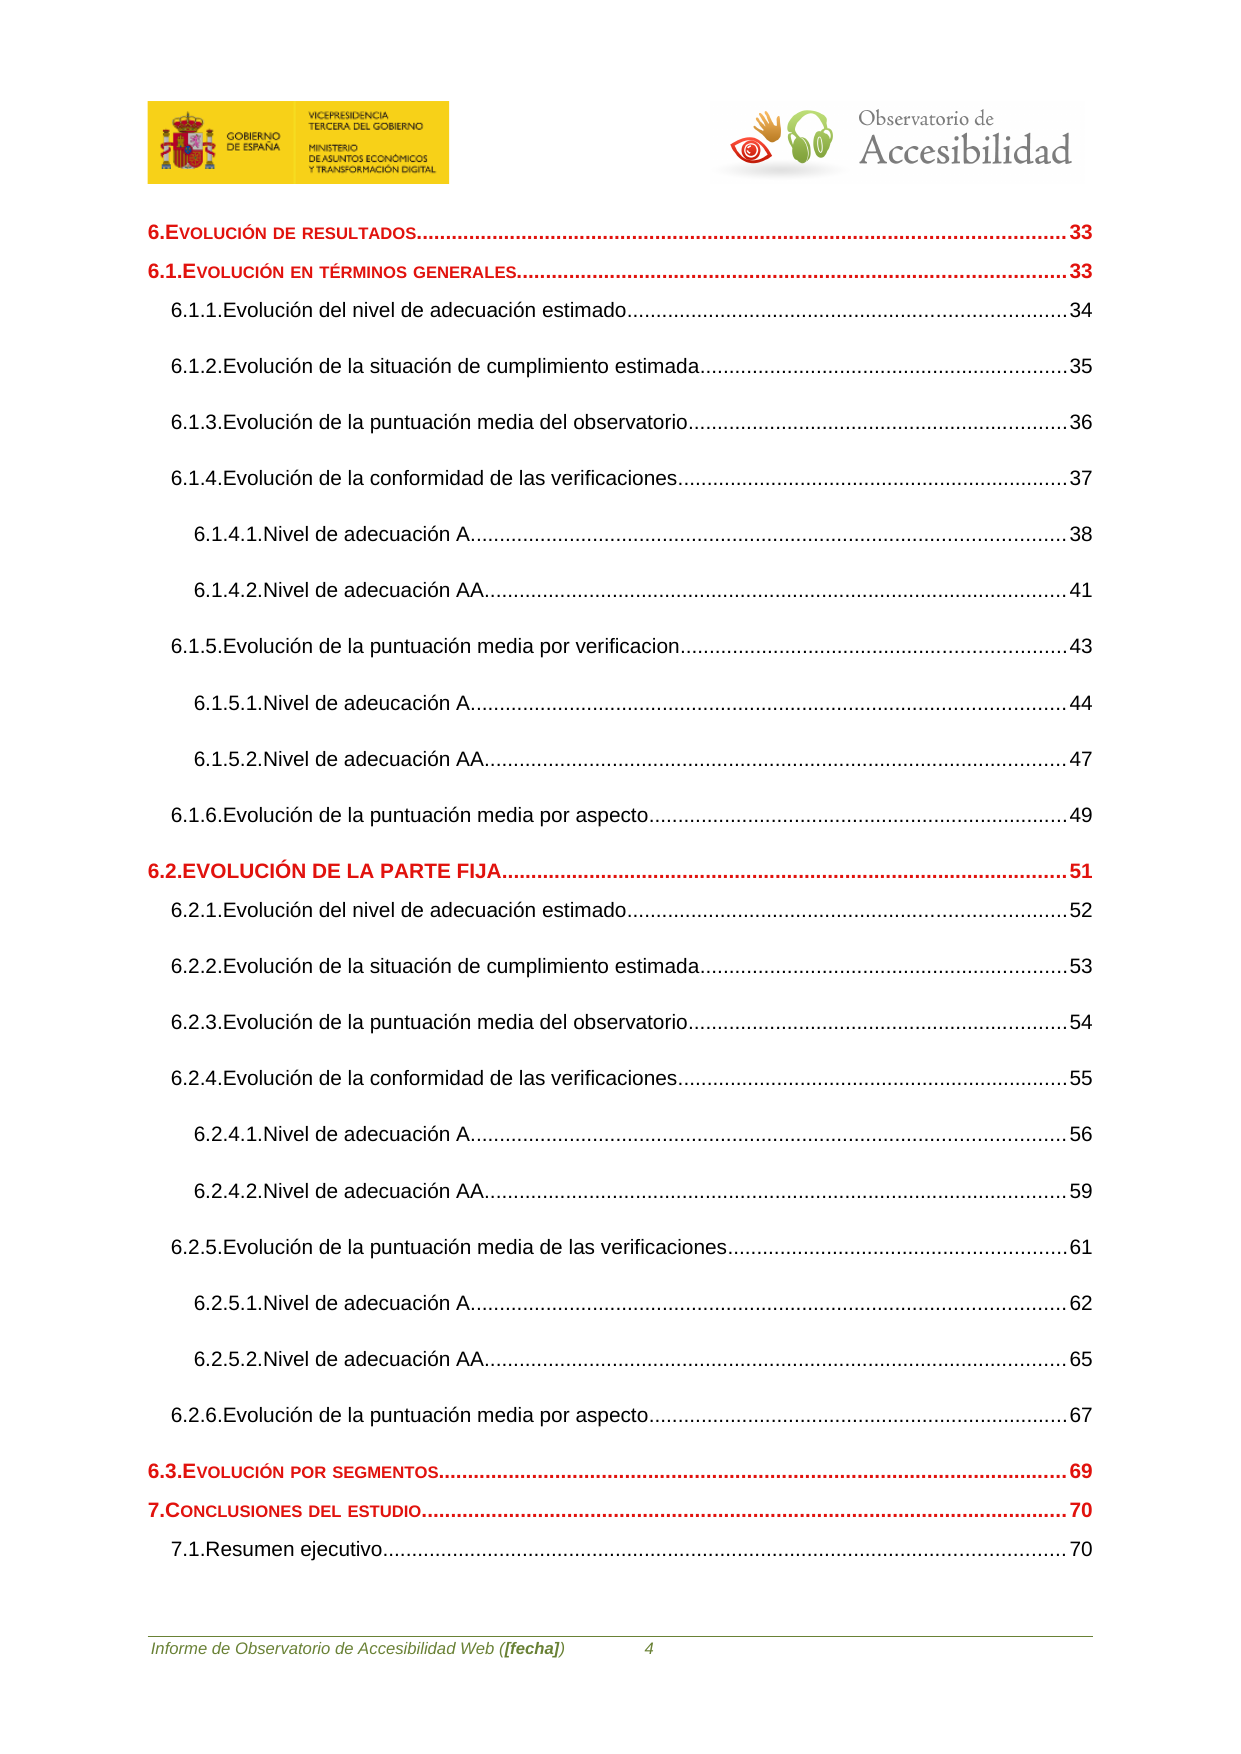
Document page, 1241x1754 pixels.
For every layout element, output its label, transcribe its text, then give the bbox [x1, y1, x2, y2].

text 6.1.1.Evolución del nivel de adecuación estimado 34 [171, 297, 1092, 321]
text 6.2.4.2.Nivel de adecuación AA 59 [193, 1178, 1092, 1202]
text 6.1.5.2.Nivel de adecuación AA 47 [193, 747, 1092, 771]
text 6.2.5.Evolución de la puntuación media de las verificaciones 61 [171, 1234, 1092, 1258]
text 6.2.5.1.Nivel de adecuación A 62 [193, 1291, 1092, 1315]
text 6.2.5.2.Nivel de adecuación AA 65 [193, 1347, 1092, 1371]
text 6.2.1.Evolución del nivel de adecuación estimado 52 [171, 898, 1092, 922]
text 6.1.5.1.Nivel de adeucación A 44 [193, 690, 1092, 714]
text 6.1.3.Evolución de la puntuación media del observatorio 36 [171, 410, 1092, 434]
text 7.1.Resumen ejecutivo 70 [171, 1537, 1092, 1561]
picture [147, 101, 450, 184]
text 6.3.Evolución por segmentos 69 [148, 1459, 1092, 1483]
text 6.Evolución de resultados 33 [148, 220, 1092, 244]
text 6.2.2.Evolución de la situación de cumplimiento estimada 53 [171, 954, 1092, 978]
text 7.Conclusiones del estudio 70 [148, 1498, 1092, 1522]
text 6.2.4.1.Nivel de adecuación A 56 [193, 1122, 1092, 1146]
text 6.1.6.Evolución de la puntuación media por aspecto 49 [171, 803, 1092, 827]
text 6.1.5.Evolución de la puntuación media por verificacion 43 [171, 634, 1092, 658]
text 6.1.4.1.Nivel de adecuación A 38 [193, 522, 1092, 546]
text 6.1.Evolución en términos generales 33 [148, 258, 1092, 282]
text 6.1.4.2.Nivel de adecuación AA 41 [193, 578, 1092, 602]
text 6.2.EVOLUCIÓN DE LA PARTE FIJA 51 [148, 859, 1092, 883]
text 6.1.4.Evolución de la conformidad de las verificaciones 37 [171, 466, 1092, 490]
text 6.1.2.Evolución de la situación de cumplimiento estimada 35 [171, 353, 1092, 377]
picture [710, 101, 1086, 184]
text 6.2.6.Evolución de la puntuación media por aspecto 67 [171, 1403, 1092, 1427]
text 6.2.4.Evolución de la conformidad de las verificaciones 55 [171, 1066, 1092, 1090]
text 6.2.3.Evolución de la puntuación media del observatorio 54 [171, 1010, 1092, 1034]
